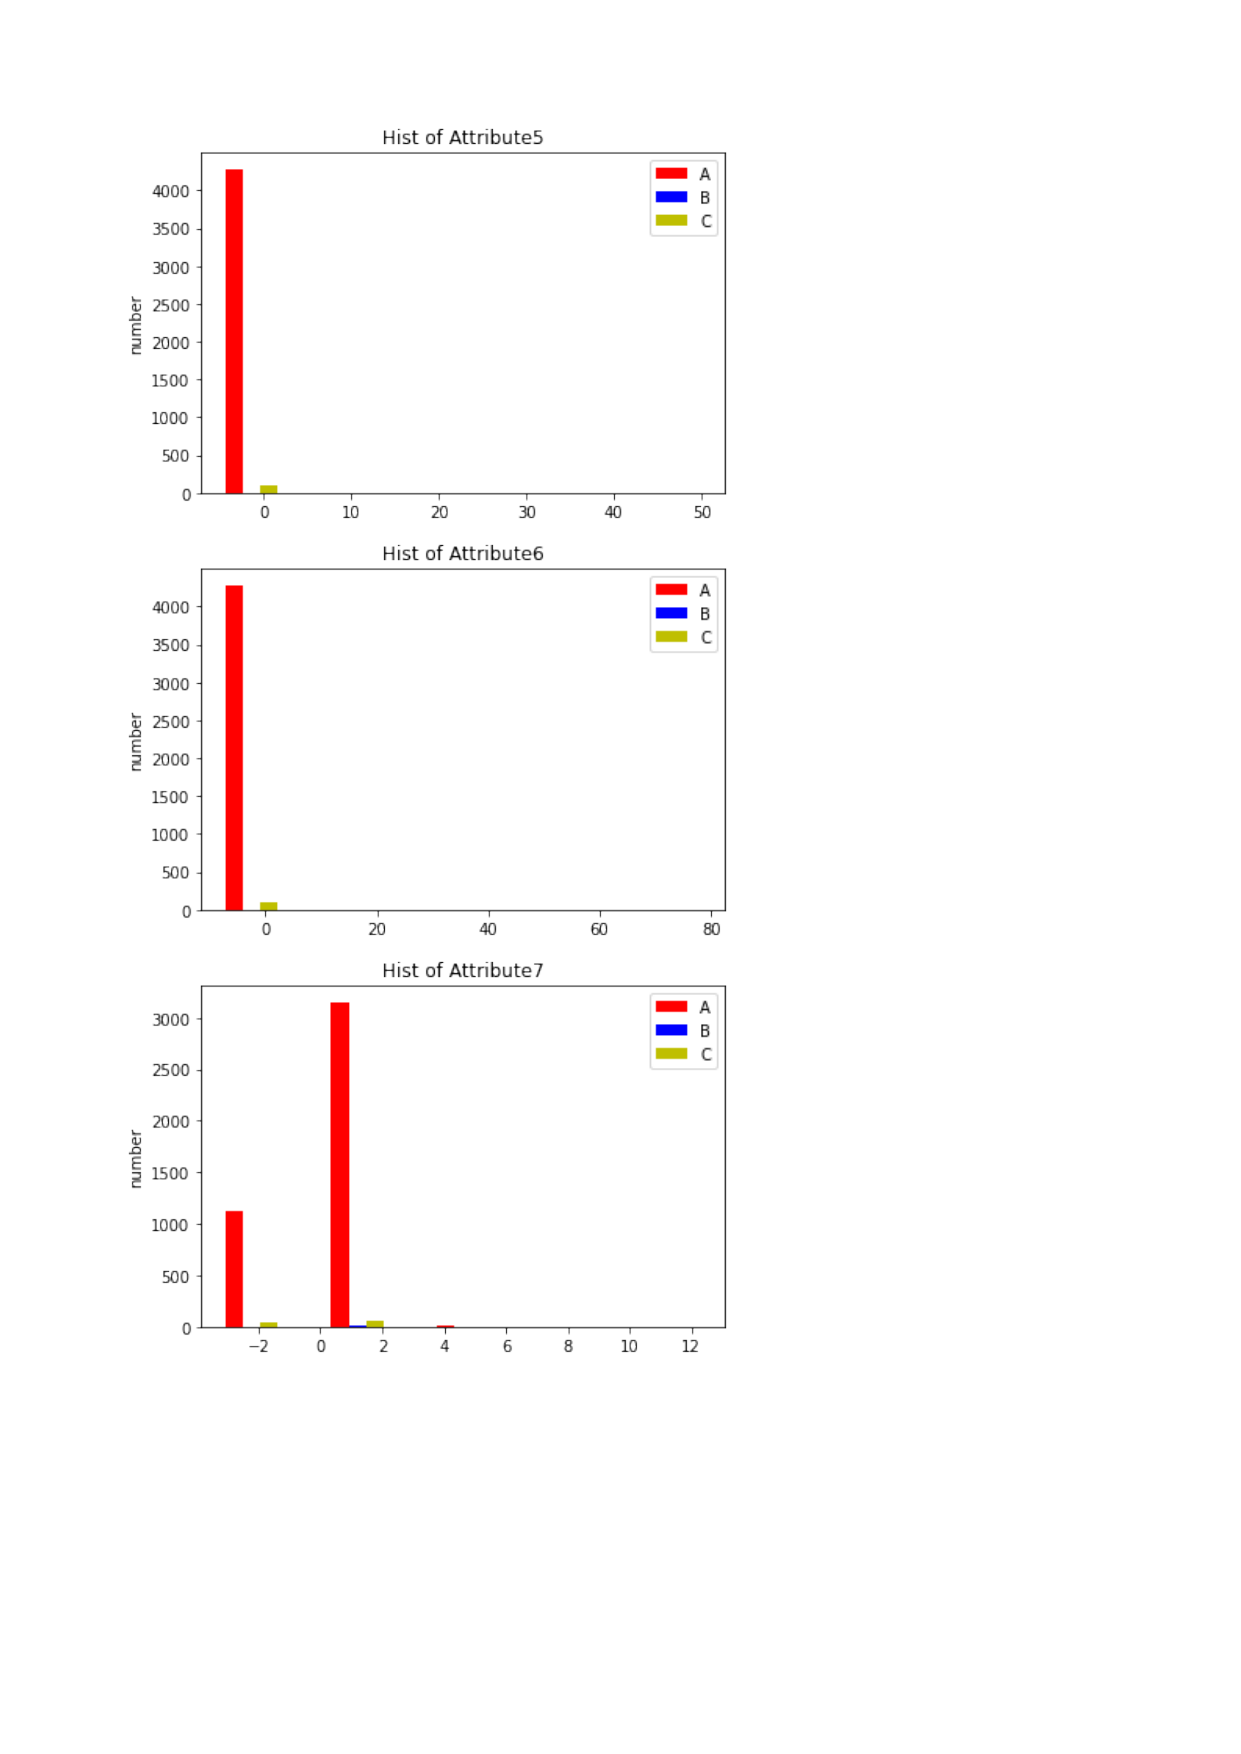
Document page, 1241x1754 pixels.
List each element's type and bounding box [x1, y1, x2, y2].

picture [118, 118, 736, 531]
picture [118, 535, 736, 948]
picture [118, 951, 736, 1365]
